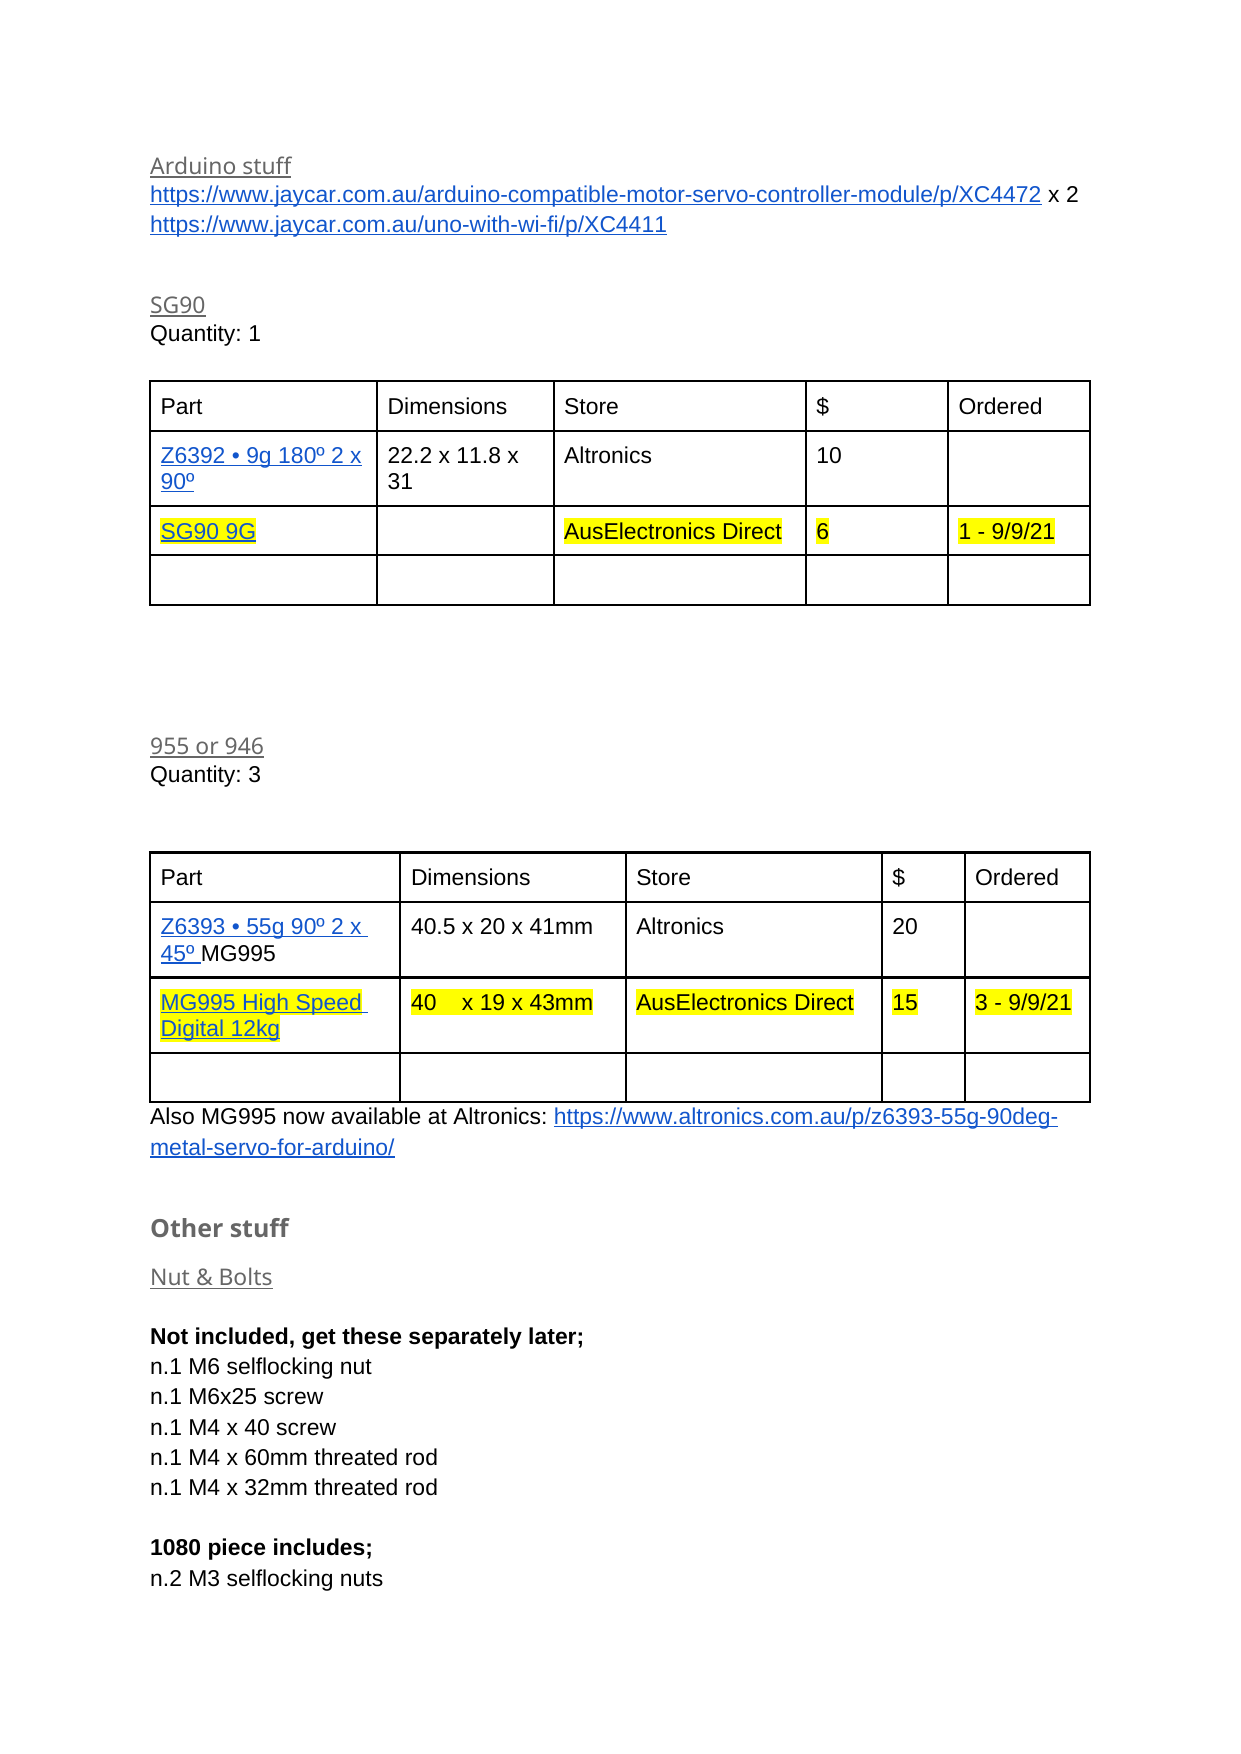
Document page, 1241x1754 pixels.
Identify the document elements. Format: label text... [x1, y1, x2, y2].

table_cell [966, 903, 1089, 976]
table_cell AusElectronics Direct [627, 979, 881, 1052]
table_cell 40 x 19 x 43mm [401, 979, 625, 1052]
text https://www.jaycar.com.au/uno-with-wi-fi/p/XC4411 [150, 211, 1090, 238]
text 1080 piece includes; [150, 1534, 1090, 1561]
table_cell 3 - 9/9/21 [966, 979, 1089, 1052]
table_cell Z6392 • 9g 180º 2 x 90º [151, 432, 376, 505]
text n.1 M6x25 screw [150, 1383, 1090, 1409]
table_cell Altronics [627, 903, 881, 976]
table_cell [949, 556, 1089, 604]
table_cell 1 - 9/9/21 [949, 507, 1089, 554]
table_cell 40.5 x 20 x 41mm [401, 903, 625, 976]
table_header Part [151, 854, 399, 901]
table_cell [378, 507, 553, 554]
table_cell Altronics [555, 432, 805, 505]
table_cell [627, 1054, 881, 1101]
table_cell [151, 556, 376, 604]
subtitle Other stuff [150, 1211, 1090, 1245]
text n.1 M4 x 60mm threated rod [150, 1444, 1090, 1470]
text Also MG995 now available at Altronics: https://www.altronics.com.au/p/z6393-55g-90deg-metal-servo-for-arduino/ [150, 1103, 1090, 1160]
table_cell [401, 1054, 625, 1101]
table_cell 6 [807, 507, 947, 554]
table_cell [966, 1054, 1089, 1101]
table_header Store [555, 382, 805, 429]
table_cell [378, 556, 553, 604]
table_header Dimensions [401, 854, 625, 901]
subtitle 955 or 946 [150, 729, 1090, 761]
table_cell [151, 1054, 399, 1101]
table_header $ [883, 854, 964, 901]
text n.1 M4 x 40 screw [150, 1413, 1090, 1440]
text n.2 M3 selflocking nuts [150, 1564, 1090, 1591]
text Quantity: 3 [150, 761, 1090, 787]
text Quantity: 1 [150, 320, 1090, 346]
table_header Ordered [966, 854, 1089, 901]
table_cell 15 [883, 979, 964, 1052]
table_cell 22.2 x 11.8 x 31 [378, 432, 553, 505]
table_cell [883, 1054, 964, 1101]
subtitle Arduino stuff [150, 150, 1090, 181]
text https://www.jaycar.com.au/arduino-compatible-motor-servo-controller-module/p/XC4472 x 2 [150, 181, 1090, 208]
table_cell 20 [883, 903, 964, 976]
text n.1 M4 x 32mm threated rod [150, 1474, 1090, 1500]
table_header Part [151, 382, 376, 429]
text Not included, get these separately later; [150, 1323, 1090, 1349]
table_header $ [807, 382, 947, 429]
table_header Dimensions [378, 382, 553, 429]
subtitle Nut & Bolts [150, 1261, 1090, 1293]
table_cell SG90 9G [151, 507, 376, 554]
subtitle SG90 [150, 288, 1090, 320]
text n.1 M6 selflocking nut [150, 1353, 1090, 1379]
table_header Ordered [949, 382, 1089, 429]
table_cell 10 [807, 432, 947, 505]
table_header Store [627, 854, 881, 901]
table_cell [807, 556, 947, 604]
table_cell Z6393 • 55g 90º 2 x 45º MG995 [151, 903, 399, 976]
table_cell [949, 432, 1089, 505]
table_cell [555, 556, 805, 604]
table_cell MG995 High Speed Digital 12kg [151, 979, 399, 1052]
table_cell AusElectronics Direct [555, 507, 805, 554]
